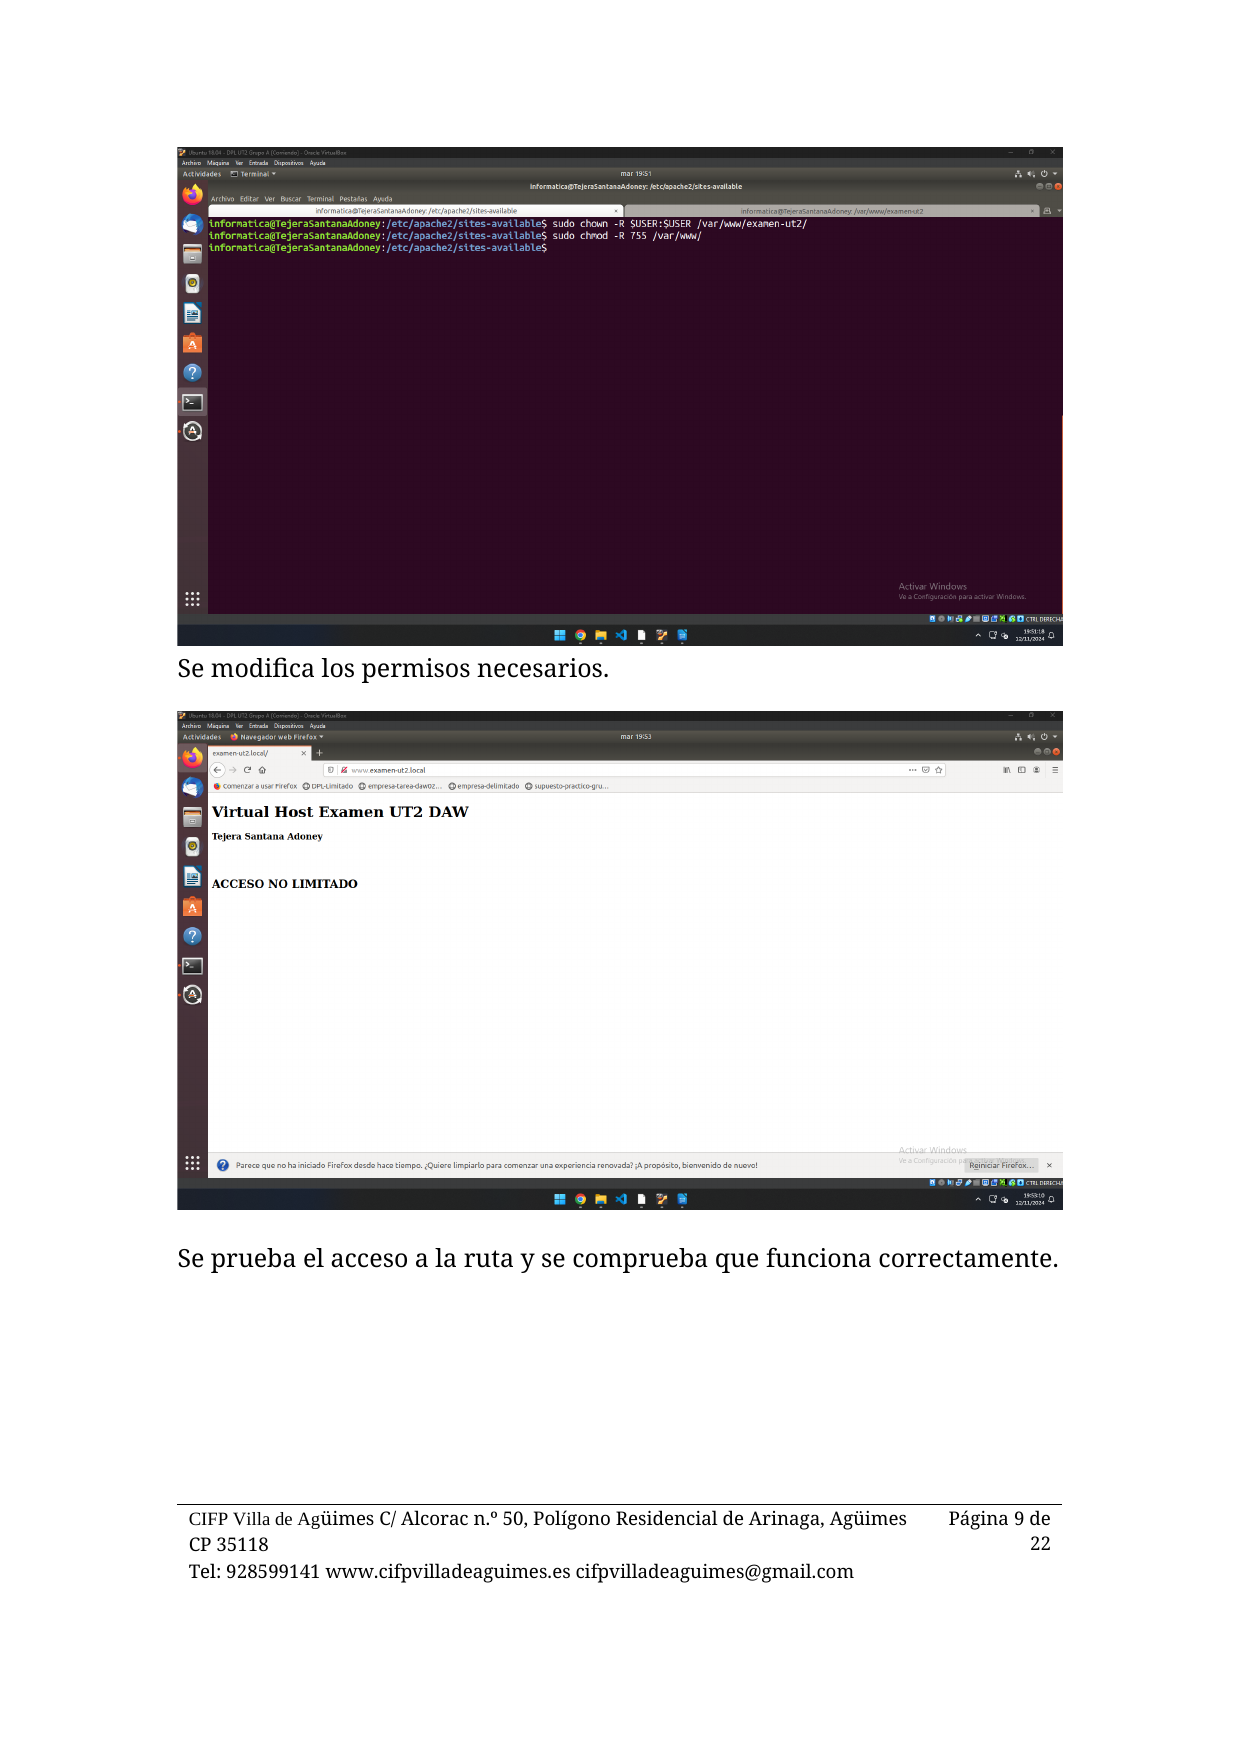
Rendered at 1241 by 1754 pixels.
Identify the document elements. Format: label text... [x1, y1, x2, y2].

picture [177, 147, 1063, 646]
text Se prueba el acceso a la ruta y se comprueba que funciona correctamente. [177, 1210, 1063, 1274]
text Se modifica los permisos necesarios. [177, 646, 1063, 685]
picture [177, 711, 1063, 1210]
